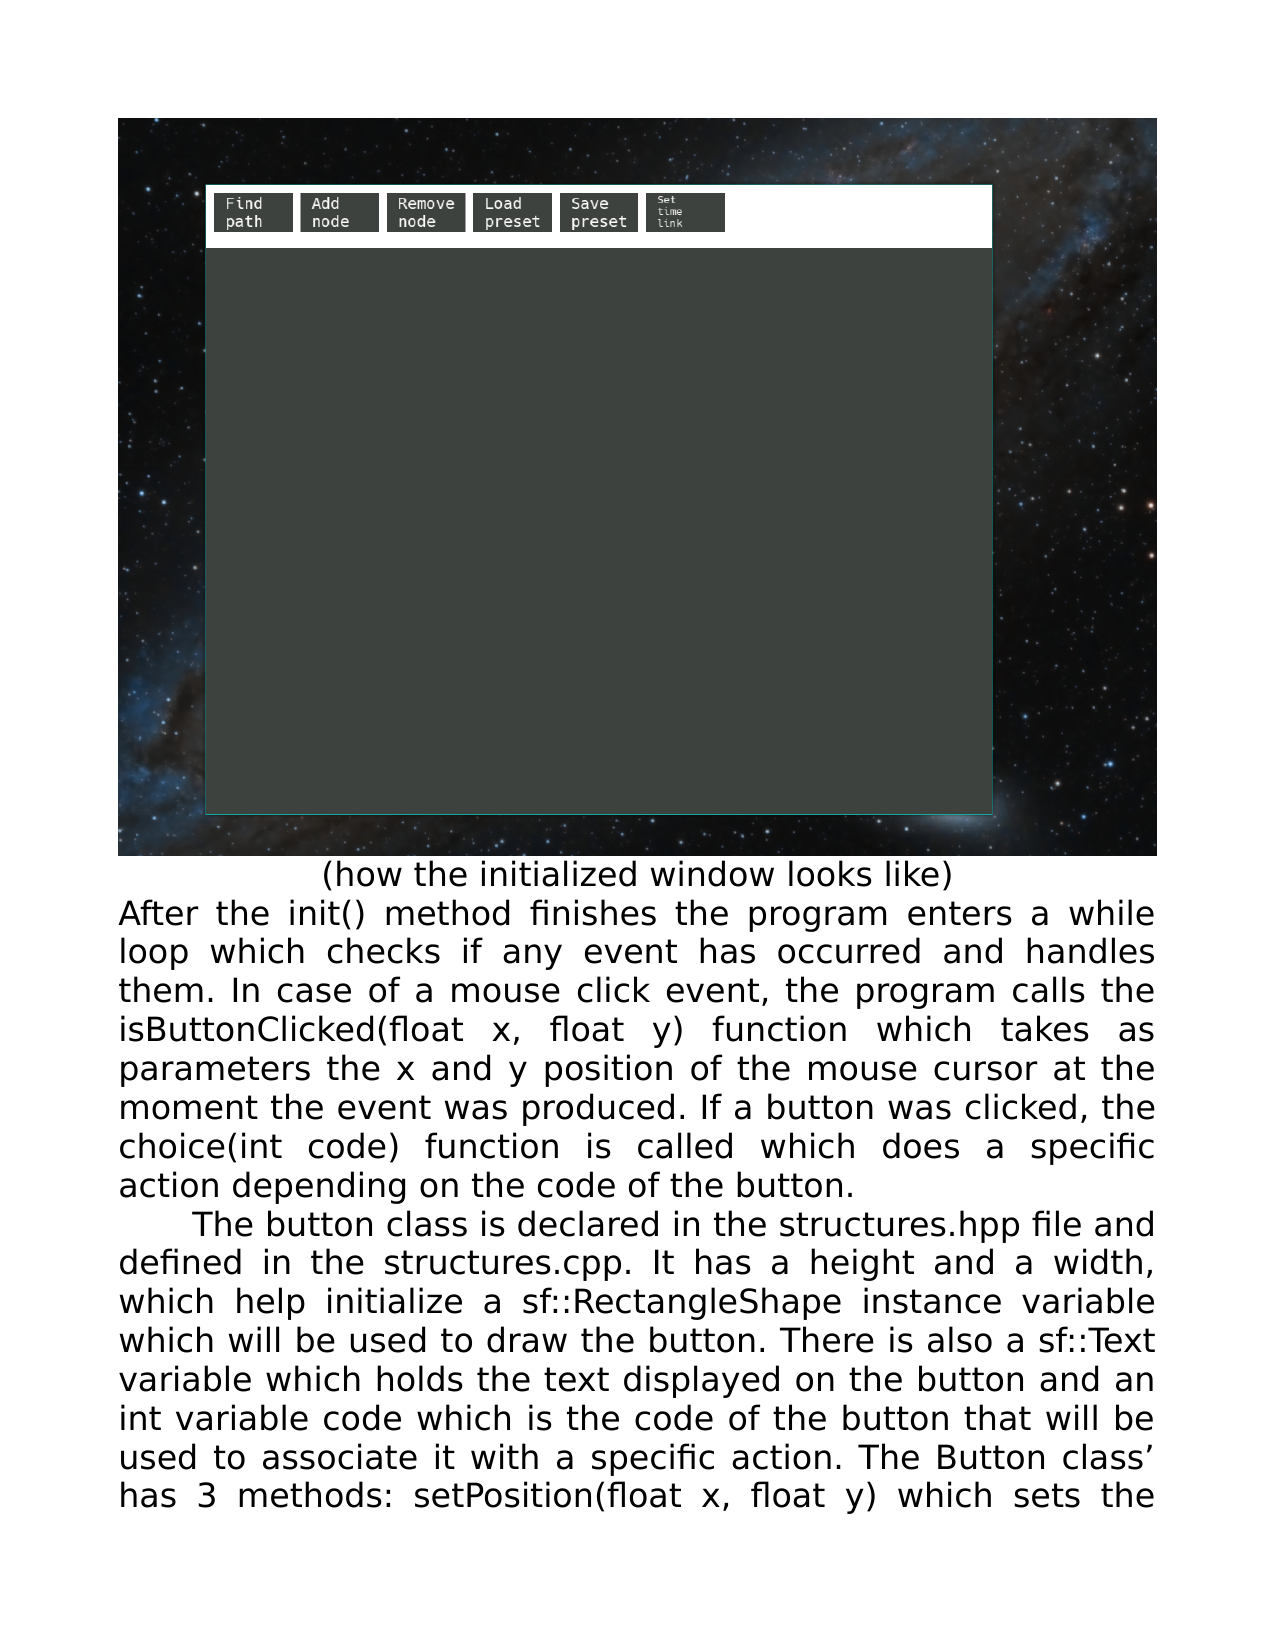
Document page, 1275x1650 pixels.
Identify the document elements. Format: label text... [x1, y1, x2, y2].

text (how the initialized window looks like) [118, 856, 1157, 894]
text The button class is declared in the structures.hpp file and defined in the structures.cpp. It has a height and a width, which help initialize a sf::RectangleShape instance variable which will be used to draw the button. There is also a sf::Text variable which holds the text displayed on the button and an int variable code which is the code of the button that will be used to associate it with a specific action. The Button class’ has 3 methods: setPosition(float x, float y) which sets the [118, 1205, 1157, 1516]
picture [118, 118, 1157, 856]
text After the init() method finishes the program enters a while loop which checks if any event has occurred and handles them. In case of a mouse click event, the program calls the isButtonClicked(float x, float y) function which takes as parameters the x and y position of the mouse cursor at the moment the event was produced. If a button was clicked, the choice(int code) function is called which does a specific action depending on the code of the button. [118, 894, 1157, 1205]
